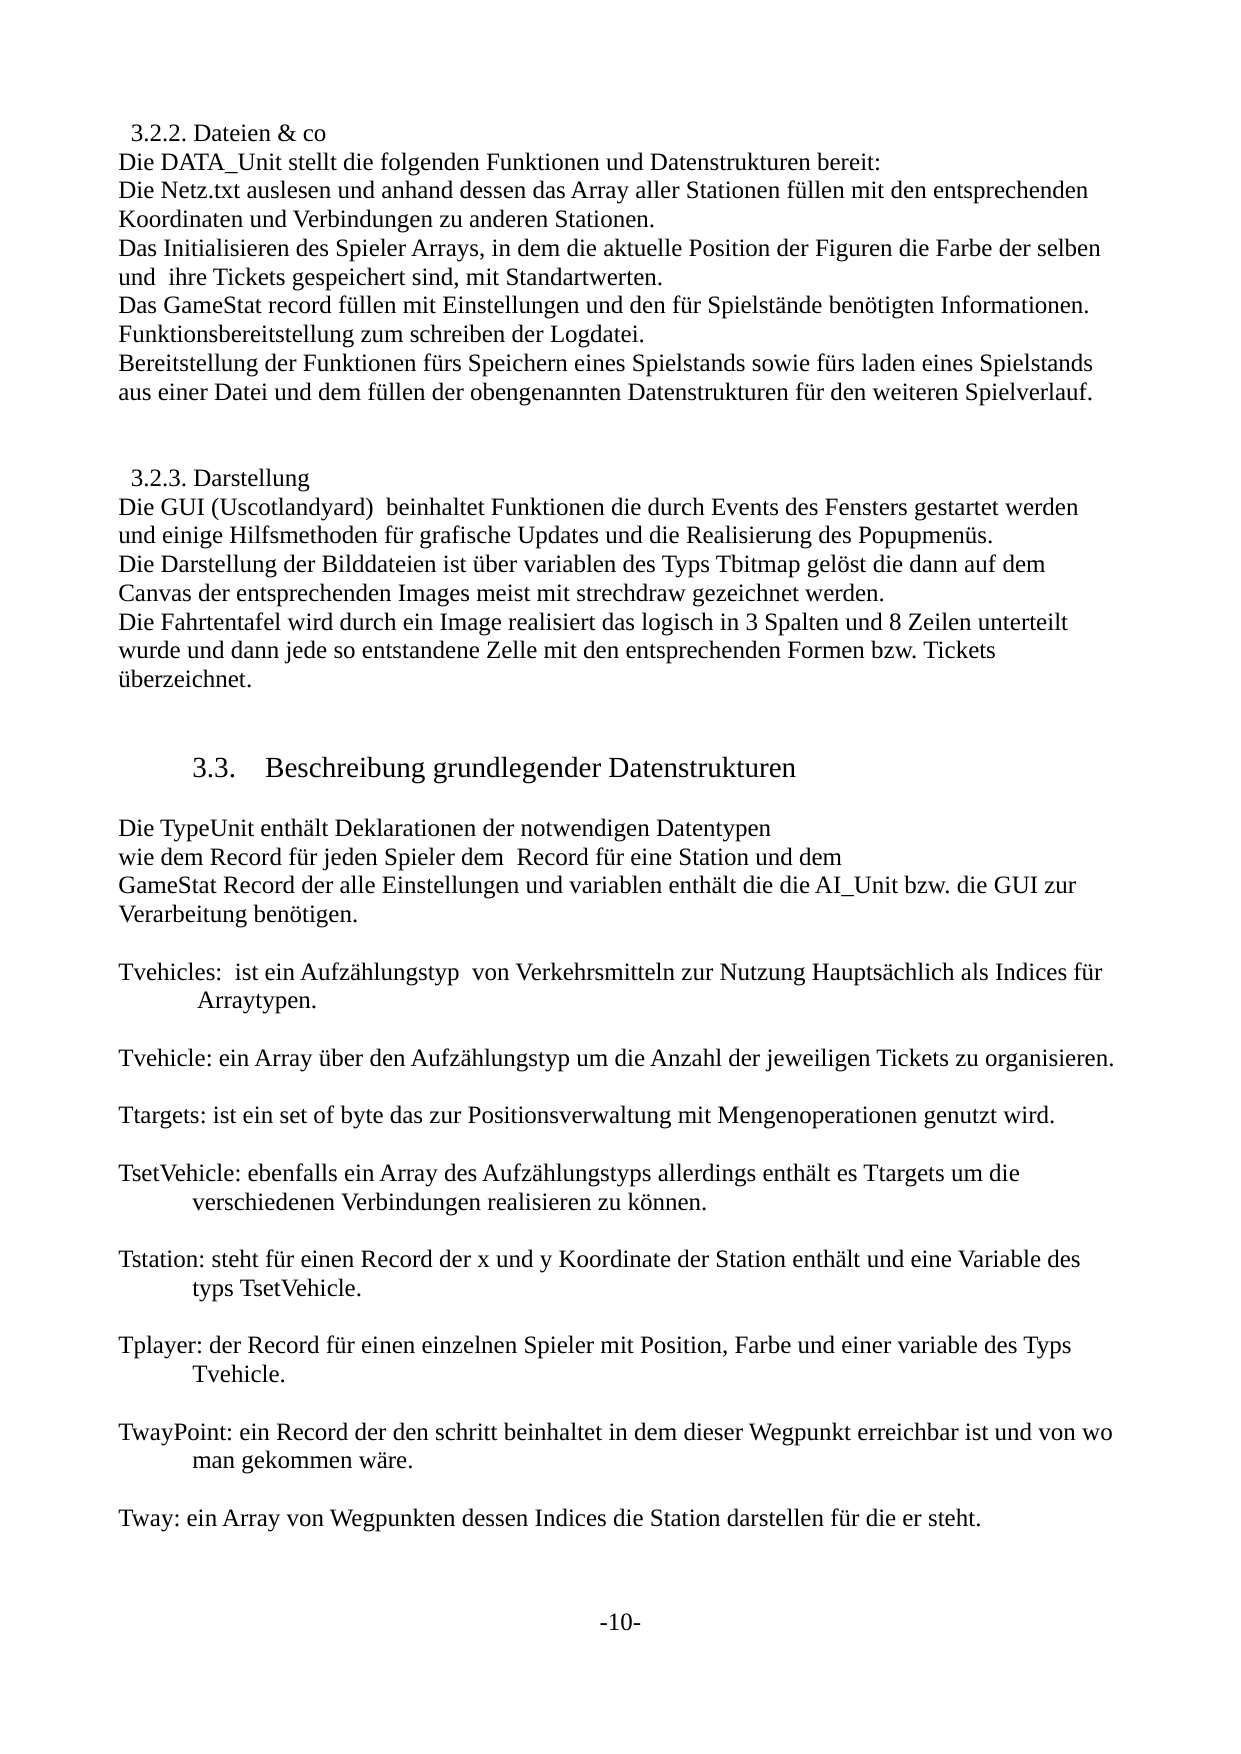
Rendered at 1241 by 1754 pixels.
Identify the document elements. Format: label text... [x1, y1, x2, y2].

text Die TypeUnit enthält Deklarationen der notwendigen Datentypen [118, 813, 1122, 842]
text Tvehicles: ist ein Aufzählungstyp von Verkehrsmitteln zur Nutzung Hauptsächlich als Indices für Arraytypen. [118, 957, 1122, 1014]
text Die Fahrtentafel wird durch ein Image realisiert das logisch in 3 Spalten und 8 Zeilen unterteilt wurde und dann jede so entstandene Zelle mit den entsprechenden Formen bzw. Tickets überzeichnet. [118, 607, 1122, 693]
text Tvehicle: ein Array über den Aufzählungstyp um die Anzahl der jeweiligen Tickets zu organisieren. [118, 1043, 1122, 1072]
text TsetVehicle: ebenfalls ein Array des Aufzählungstyps allerdings enthält es Ttargets um die verschiedenen Verbindungen realisieren zu können. [118, 1158, 1122, 1215]
text Das Initialisieren des Spieler Arrays, in dem die aktuelle Position der Figuren die Farbe der selben und ihre Tickets gespeichert sind, mit Standartwerten. [118, 233, 1122, 291]
text Bereitstellung der Funktionen fürs Speichern eines Spielstands sowie fürs laden eines Spielstands aus einer Datei und dem füllen der obengenannten Datenstrukturen für den weiteren Spielverlauf. [118, 348, 1122, 406]
text Die Netz.txt auslesen und anhand dessen das Array aller Stationen füllen mit den entsprechenden Koordinaten und Verbindungen zu anderen Stationen. [118, 176, 1122, 233]
text Tstation: steht für einen Record der x und y Koordinate der Station enthält und eine Variable des typs TsetVehicle. [118, 1244, 1122, 1302]
text Tway: ein Array von Wegpunkten dessen Indices die Station darstellen für die er steht. [118, 1503, 1122, 1532]
text 3.3. Beschreibung grundlegender Datenstrukturen [118, 751, 1122, 784]
text und einige Hilfsmethoden für grafische Updates und die Realisierung des Popupmenüs. [118, 521, 1122, 549]
text 3.2.2. Dateien & co [118, 118, 1122, 147]
text Das GameStat record füllen mit Einstellungen und den für Spielstände benötigten Informationen. [118, 291, 1122, 319]
text Funktionsbereitstellung zum schreiben der Logdatei. [118, 319, 1122, 348]
text TwayPoint: ein Record der den schritt beinhaltet in dem dieser Wegpunkt erreichbar ist und von wo man gekommen wäre. [118, 1417, 1122, 1474]
text Ttargets: ist ein set of byte das zur Positionsverwaltung mit Mengenoperationen genutzt wird. [118, 1100, 1122, 1129]
text Die GUI (Uscotlandyard) beinhaltet Funktionen die durch Events des Fensters gestartet werden [118, 492, 1122, 521]
text GameStat Record der alle Einstellungen und variablen enthält die die AI_Unit bzw. die GUI zur Verarbeitung benötigen. [118, 870, 1122, 928]
text Tplayer: der Record für einen einzelnen Spieler mit Position, Farbe und einer variable des Typs Tvehicle. [118, 1330, 1122, 1388]
text Die DATA_Unit stellt die folgenden Funktionen und Datenstrukturen bereit: [118, 147, 1122, 176]
text wie dem Record für jeden Spieler dem Record für eine Station und dem [118, 842, 1122, 870]
text 3.2.3. Darstellung [118, 463, 1122, 492]
text Die Darstellung der Bilddateien ist über variablen des Typs Tbitmap gelöst die dann auf dem Canvas der entsprechenden Images meist mit strechdraw gezeichnet werden. [118, 549, 1122, 607]
